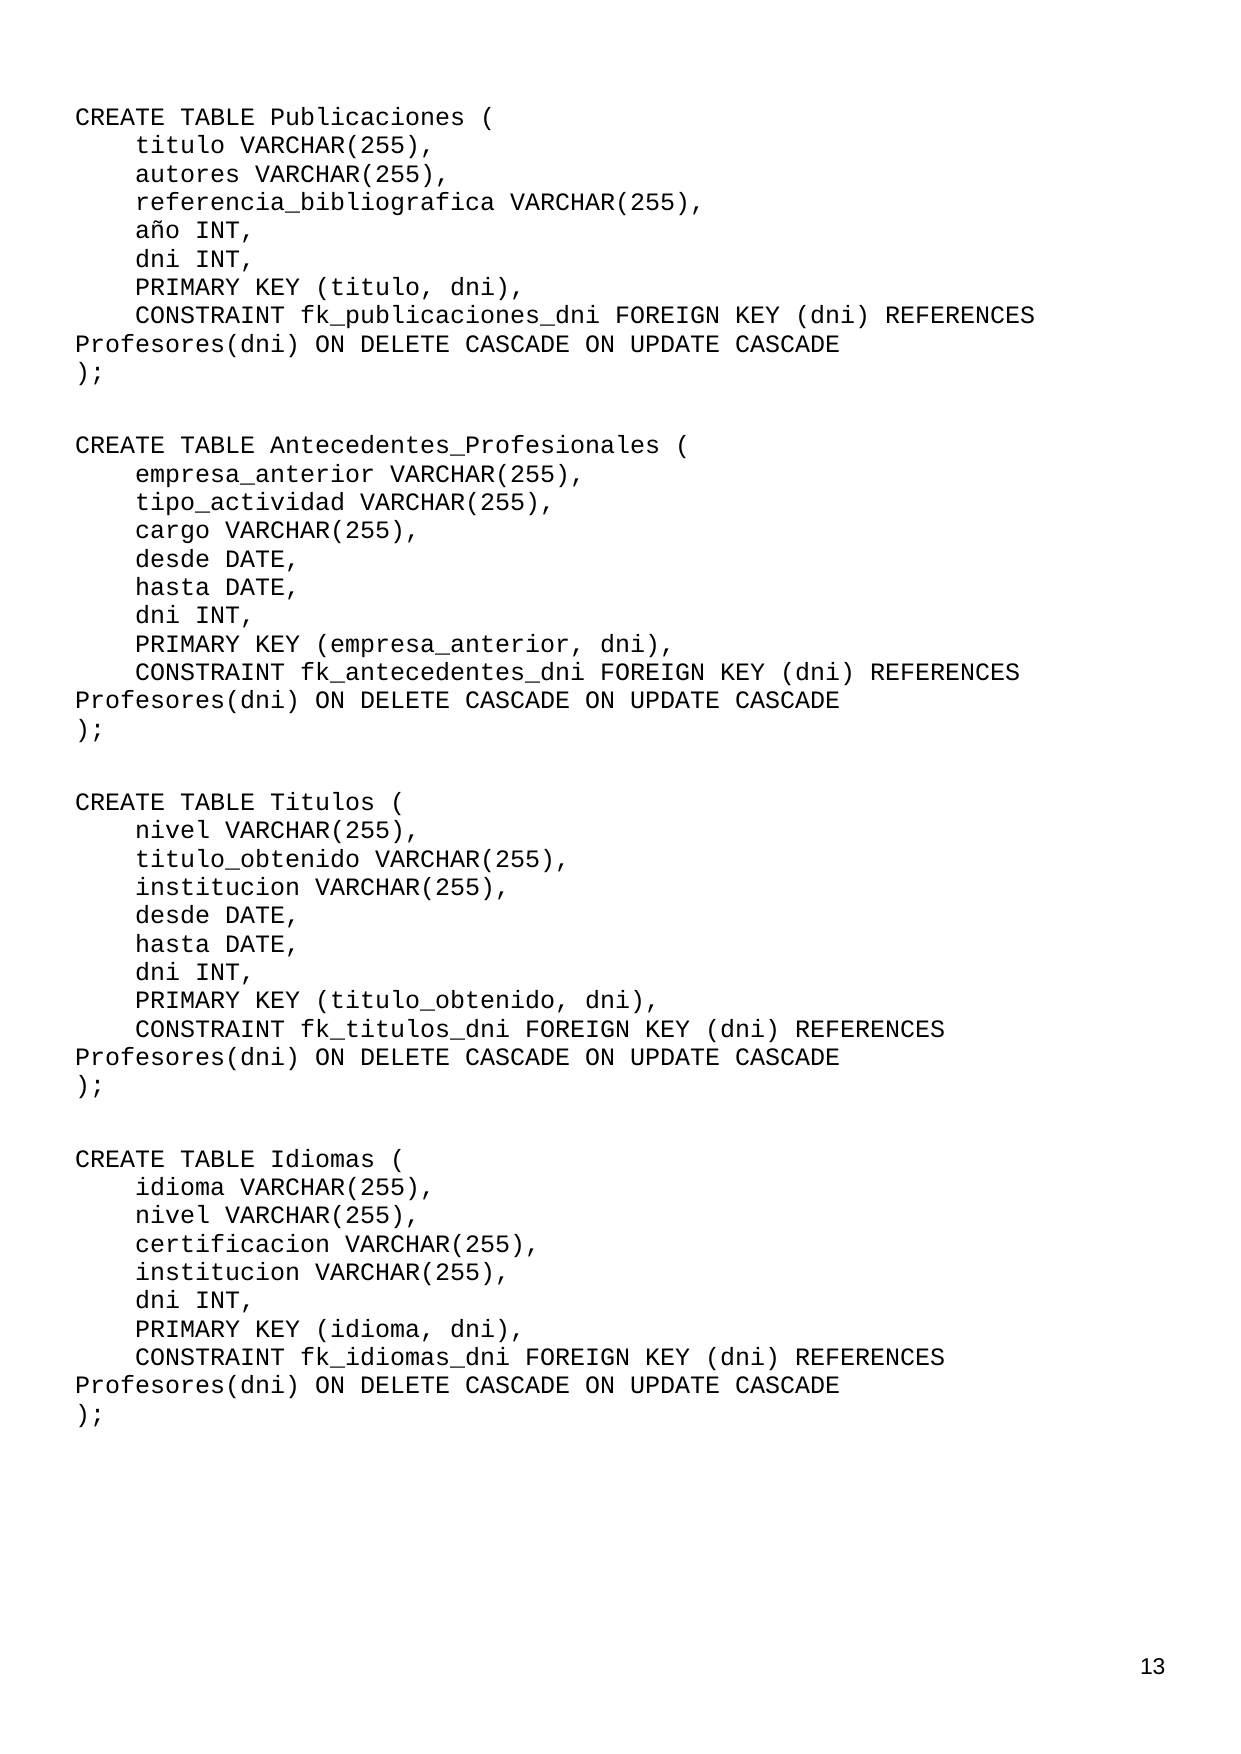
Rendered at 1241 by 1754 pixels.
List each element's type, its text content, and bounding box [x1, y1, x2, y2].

text ); [75, 716, 1165, 744]
text empresa_anterior VARCHAR(255), [75, 461, 1165, 489]
text dni INT, [75, 603, 1165, 631]
text titulo_obtenido VARCHAR(255), [75, 846, 1165, 874]
text CONSTRAINT fk_antecedentes_dni FOREIGN KEY (dni) REFERENCES Profesores(dni) ON DELETE CASCADE ON UPDATE CASCADE [75, 659, 1165, 716]
text institucion VARCHAR(255), [75, 1259, 1165, 1288]
text cargo VARCHAR(255), [75, 518, 1165, 546]
text hasta DATE, [75, 931, 1165, 959]
text dni INT, [75, 246, 1165, 274]
text ); [75, 359, 1165, 388]
text CREATE TABLE Idiomas ( [75, 1146, 1165, 1174]
text PRIMARY KEY (titulo, dni), [75, 274, 1165, 303]
text hasta DATE, [75, 574, 1165, 603]
text nivel VARCHAR(255), [75, 818, 1165, 846]
text tipo_actividad VARCHAR(255), [75, 489, 1165, 518]
text certificacion VARCHAR(255), [75, 1231, 1165, 1259]
text CONSTRAINT fk_publicaciones_dni FOREIGN KEY (dni) REFERENCES Profesores(dni) ON DELETE CASCADE ON UPDATE CASCADE [75, 303, 1165, 359]
text desde DATE, [75, 546, 1165, 574]
text CREATE TABLE Publicaciones ( [75, 104, 1165, 133]
text ); [75, 1073, 1165, 1101]
text titulo VARCHAR(255), [75, 133, 1165, 161]
text año INT, [75, 218, 1165, 246]
text PRIMARY KEY (titulo_obtenido, dni), [75, 988, 1165, 1016]
text dni INT, [75, 959, 1165, 988]
text dni INT, [75, 1288, 1165, 1316]
text institucion VARCHAR(255), [75, 874, 1165, 903]
text nivel VARCHAR(255), [75, 1203, 1165, 1231]
text ); [75, 1401, 1165, 1429]
text CREATE TABLE Antecedentes_Profesionales ( [75, 433, 1165, 461]
text autores VARCHAR(255), [75, 161, 1165, 189]
text CONSTRAINT fk_titulos_dni FOREIGN KEY (dni) REFERENCES Profesores(dni) ON DELETE CASCADE ON UPDATE CASCADE [75, 1016, 1165, 1073]
text desde DATE, [75, 903, 1165, 931]
text PRIMARY KEY (empresa_anterior, dni), [75, 631, 1165, 659]
text CONSTRAINT fk_idiomas_dni FOREIGN KEY (dni) REFERENCES Profesores(dni) ON DELETE CASCADE ON UPDATE CASCADE [75, 1344, 1165, 1401]
text referencia_bibliografica VARCHAR(255), [75, 189, 1165, 218]
text CREATE TABLE Titulos ( [75, 789, 1165, 818]
text PRIMARY KEY (idioma, dni), [75, 1316, 1165, 1344]
text idioma VARCHAR(255), [75, 1174, 1165, 1203]
